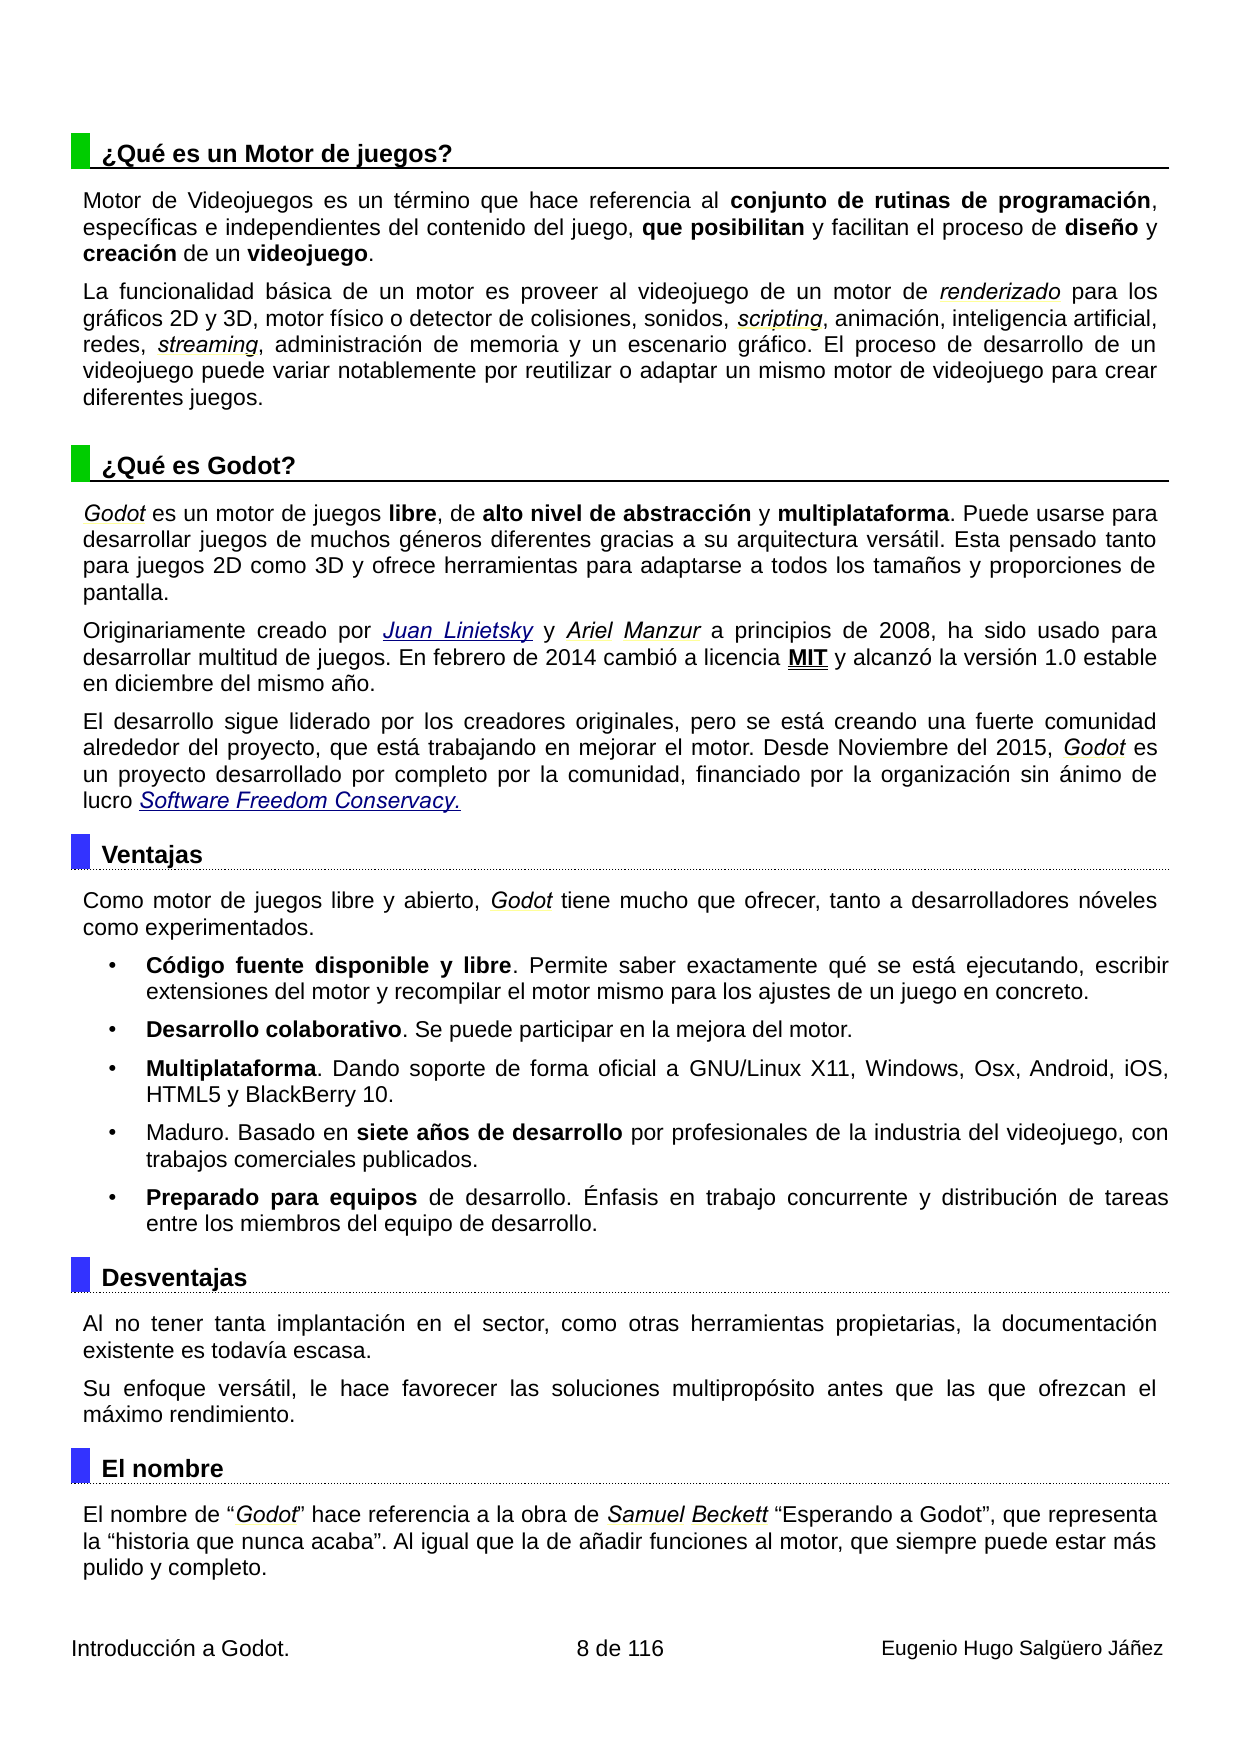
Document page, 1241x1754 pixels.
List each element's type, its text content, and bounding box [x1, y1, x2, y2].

text El nombre de “Godot” hace referencia a la obra de Samuel Beckett “Esperando a Godot”, que representa la “historia que nunca acaba”. Al igual que la de añadir funciones al motor, que siempre puede estar más pulido y completo. [83, 1501, 1158, 1580]
subtitle ¿Qué es Godot? [90, 445, 1169, 480]
list Desarrollo colaborativo. Se puede participar en la mejora del motor. [108, 1016, 1169, 1043]
text Motor de Videojuegos es un término que hace referencia al conjunto de rutinas de programación, específicas e independientes del contenido del juego, que posibilitan y facilitan el proceso de diseño y creación de un videojuego. [83, 187, 1158, 266]
text El desarrollo sigue liderado por los creadores originales, pero se está creando una fuerte comunidad alrededor del proyecto, que está trabajando en mejorar el motor. Desde Noviembre del 2015, Godot es un proyecto desarrollado por completo por la comunidad, financiado por la organización sin ánimo de lucro Software Freedom Conservacy. [83, 708, 1158, 813]
text Al no tener tanta implantación en el sector, como otras herramientas propietarias, la documentación existente es todavía escasa. [83, 1310, 1158, 1363]
subtitle El nombre [90, 1448, 1169, 1483]
text Originariamente creado por Juan Linietsky y Ariel Manzur a principios de 2008, ha sido usado para desarrollar multitud de juegos. En febrero de 2014 cambió a licencia MIT y alcanzó la versión 1.0 estable en diciembre del mismo año. [83, 617, 1158, 696]
list Multiplataforma. Dando soporte de forma oficial a GNU/Linux X11, Windows, Osx, Android, iOS, HTML5 y BlackBerry 10. [108, 1054, 1169, 1107]
text Godot es un motor de juegos libre, de alto nivel de abstracción y multiplataforma. Puede usarse para desarrollar juegos de muchos géneros diferentes gracias a su arquitectura versátil. Esta pensado tanto para juegos 2D como 3D y ofrece herramientas para adaptarse a todos los tamaños y proporciones de pantalla. [83, 500, 1158, 605]
text Su enfoque versátil, le hace favorecer las soluciones multipropósito antes que las que ofrezcan el máximo rendimiento. [83, 1375, 1158, 1427]
text Como motor de juegos libre y abierto, Godot tiene mucho que ofrecer, tanto a desarrolladores nóveles como experimentados. [83, 887, 1158, 940]
list Preparado para equipos de desarrollo. Énfasis en trabajo concurrente y distribución de tareas entre los miembros del equipo de desarrollo. [108, 1184, 1169, 1236]
text La funcionalidad básica de un motor es proveer al videojuego de un motor de renderizado para los gráficos 2D y 3D, motor físico o detector de colisiones, sonidos, scripting, animación, inteligencia artificial, redes, streaming, administración de memoria y un escenario gráfico. El proceso de desarrollo de un videojuego puede variar notablemente por reutilizar o adaptar un mismo motor de videojuego para crear diferentes juegos. [83, 278, 1158, 410]
subtitle Ventajas [90, 834, 1169, 869]
subtitle Desventajas [90, 1257, 1169, 1292]
list Maduro. Basado en siete años de desarrollo por profesionales de la industria del videojuego, con trabajos comerciales publicados. [108, 1119, 1169, 1172]
subtitle ¿Qué es un Motor de juegos? [90, 133, 1169, 167]
list Código fuente disponible y libre. Permite saber exactamente qué se está ejecutando, escribir extensiones del motor y recompilar el motor mismo para los ajustes de un juego en concreto. [108, 952, 1169, 1004]
